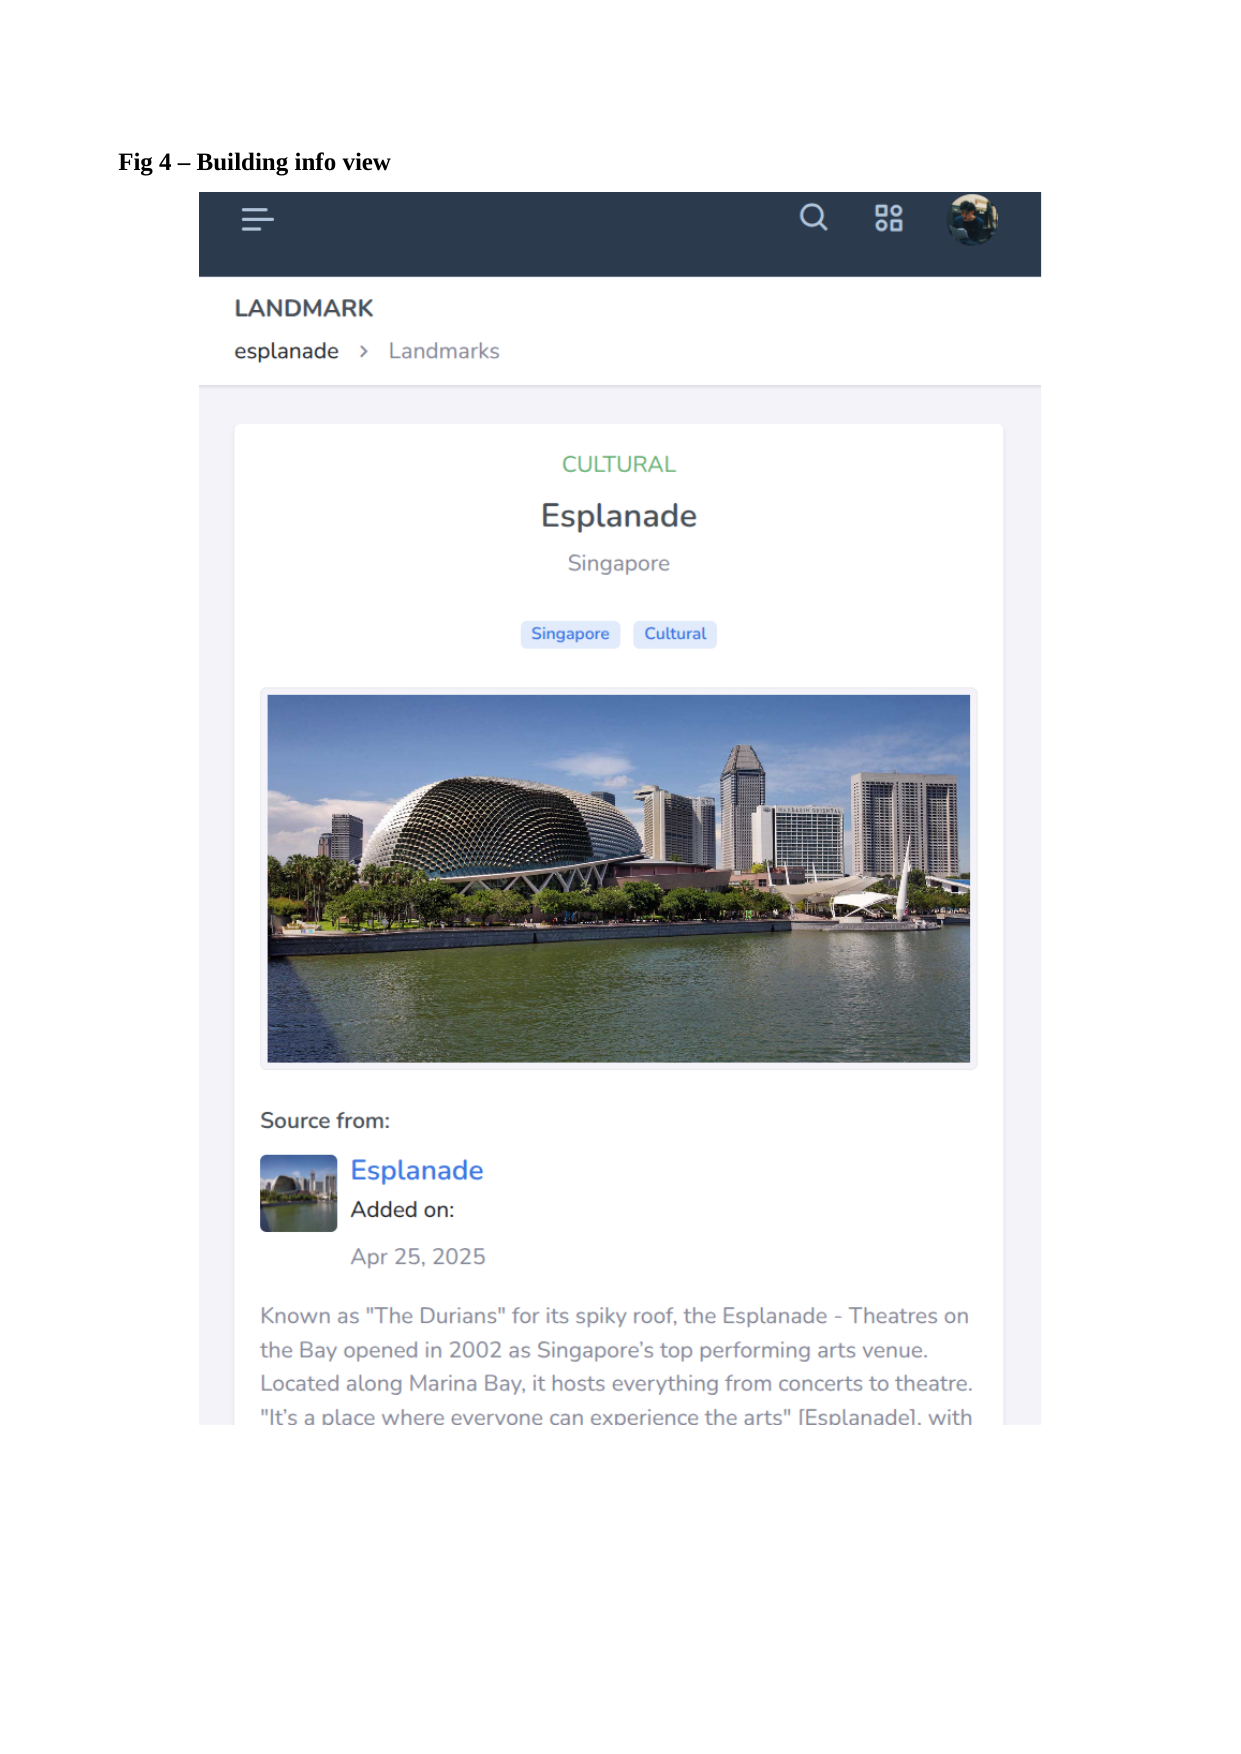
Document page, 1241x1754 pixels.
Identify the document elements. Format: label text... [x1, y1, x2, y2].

picture [199, 192, 1042, 1425]
text Fig 4 – Building info view [118, 147, 1122, 176]
